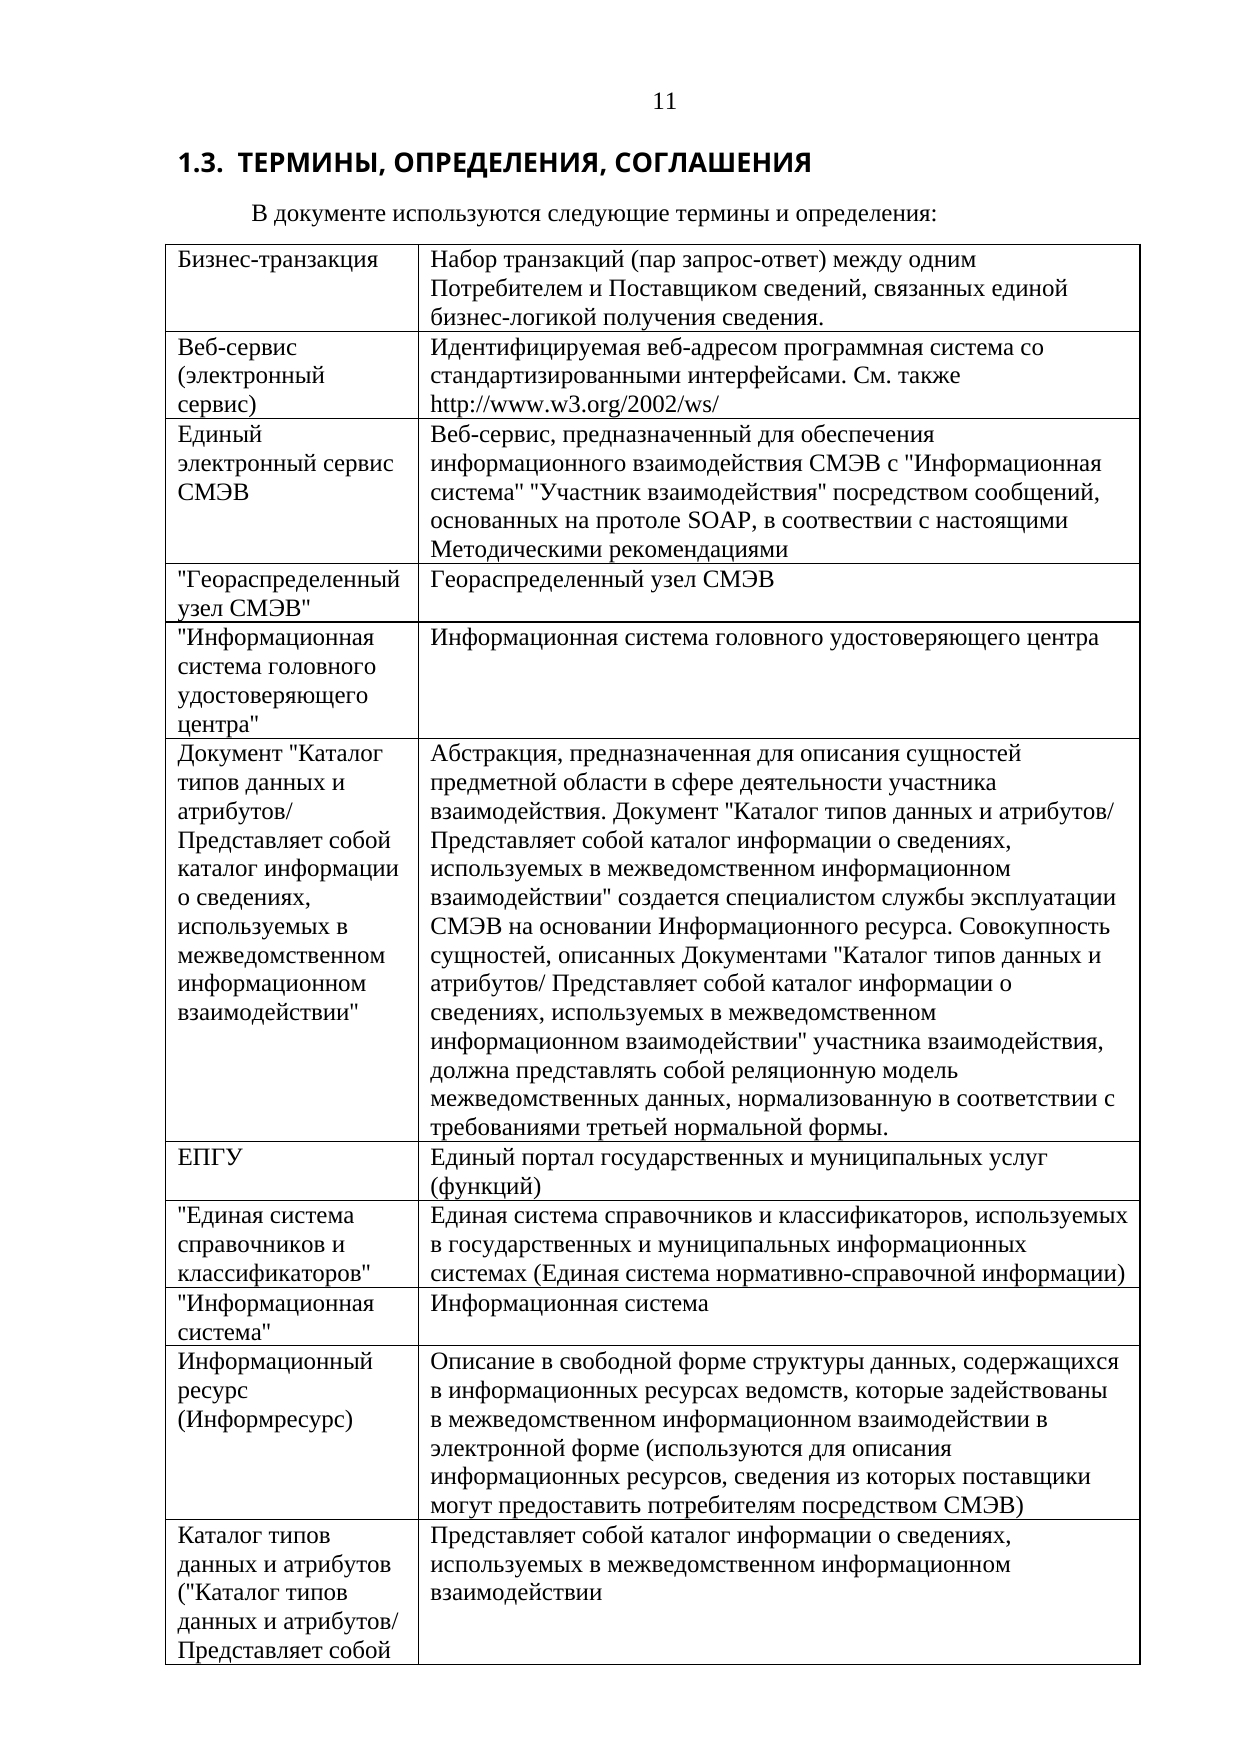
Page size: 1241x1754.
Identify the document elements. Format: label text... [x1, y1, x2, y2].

table_cell Идентифицируемая веб-адресом программная система со стандартизированными интерфейсами. См. также http://www.w3.org/2002/ws/ [419, 332, 1139, 418]
table_cell ''Геораспределенный узел СМЭВ'' [166, 564, 418, 621]
table_cell Абстракция, предназначенная для описания сущностей предметной области в сфере деятельности участника взаимодействия. Документ ''Каталог типов данных и атрибутов/ Представляет собой каталог информации о сведениях, используемых в межведомственном информационном взаимодействии'' создается специалистом службы эксплуатации СМЭВ на основании Информационного ресурса. Совокупность сущностей, описанных Документами ''Каталог типов данных и атрибутов/ Представляет собой каталог информации о сведениях, используемых в межведомственном информационном взаимодействии'' участника взаимодействия, должна представлять собой реляционную модель межведомственных данных, нормализованную в соответствии с требованиями третьей нормальной формы. [419, 739, 1139, 1141]
table_cell Каталог типов данных и атрибутов (''Каталог типов данных и атрибутов/ Представляет собой [166, 1520, 418, 1664]
table_header Набор транзакций (пар запрос-ответ) между одним Потребителем и Поставщиком сведений, связанных единой бизнес-логикой получения сведения. [419, 245, 1139, 331]
table_cell Единый портал государственных и муниципальных услуг (функций) [419, 1142, 1139, 1199]
table_cell ''Информационная система'' [166, 1288, 418, 1345]
table_cell Геораспределенный узел СМЭВ [419, 564, 1139, 621]
table_cell ''Информационная система головного удостоверяющего центра'' [166, 623, 418, 737]
subtitle Термины, определения, соглашения [177, 143, 1152, 180]
table_cell Документ ''Каталог типов данных и атрибутов/ Представляет собой каталог информации о сведениях, используемых в межведомственном информационном взаимодействии'' [166, 739, 418, 1141]
table_cell Единый электронный сервис СМЭВ [166, 419, 418, 563]
table_header Бизнес-транзакция [166, 245, 418, 331]
table_cell Веб-сервис, предназначенный для обеспечения информационного взаимодействия СМЭВ с ''Информационная система'' ''Участник взаимодействия'' посредством сообщений, основанных на протоле SOAP, в соотвествии с настоящими Методическими рекомендациями [419, 419, 1139, 563]
table_cell Веб-сервис (электронный сервис) [166, 332, 418, 418]
text В документе используются следующие термины и определения: [177, 198, 1152, 227]
table_cell Информационная система головного удостоверяющего центра [419, 623, 1139, 737]
table_cell Описание в свободной форме структуры данных, содержащихся в информационных ресурсах ведомств, которые задействованы в межведомственном информационном взаимодействии в электронной форме (используются для описания информационных ресурсов, сведения из которых поставщики могут предоставить потребителям посредством СМЭВ) [419, 1346, 1139, 1519]
table_cell Информационный ресурс (Информресурс) [166, 1346, 418, 1519]
table_cell ''Единая система справочников и классификаторов'' [166, 1201, 418, 1287]
table_cell Информационная система [419, 1288, 1139, 1345]
table_cell Представляет собой каталог информации о сведениях, используемых в межведомственном информационном взаимодействии [419, 1520, 1139, 1664]
table_cell ЕПГУ [166, 1142, 418, 1199]
table_cell Единая система справочников и классификаторов, используемых в государственных и муниципальных информационных системах (Единая система нормативно-справочной информации) [419, 1201, 1139, 1287]
